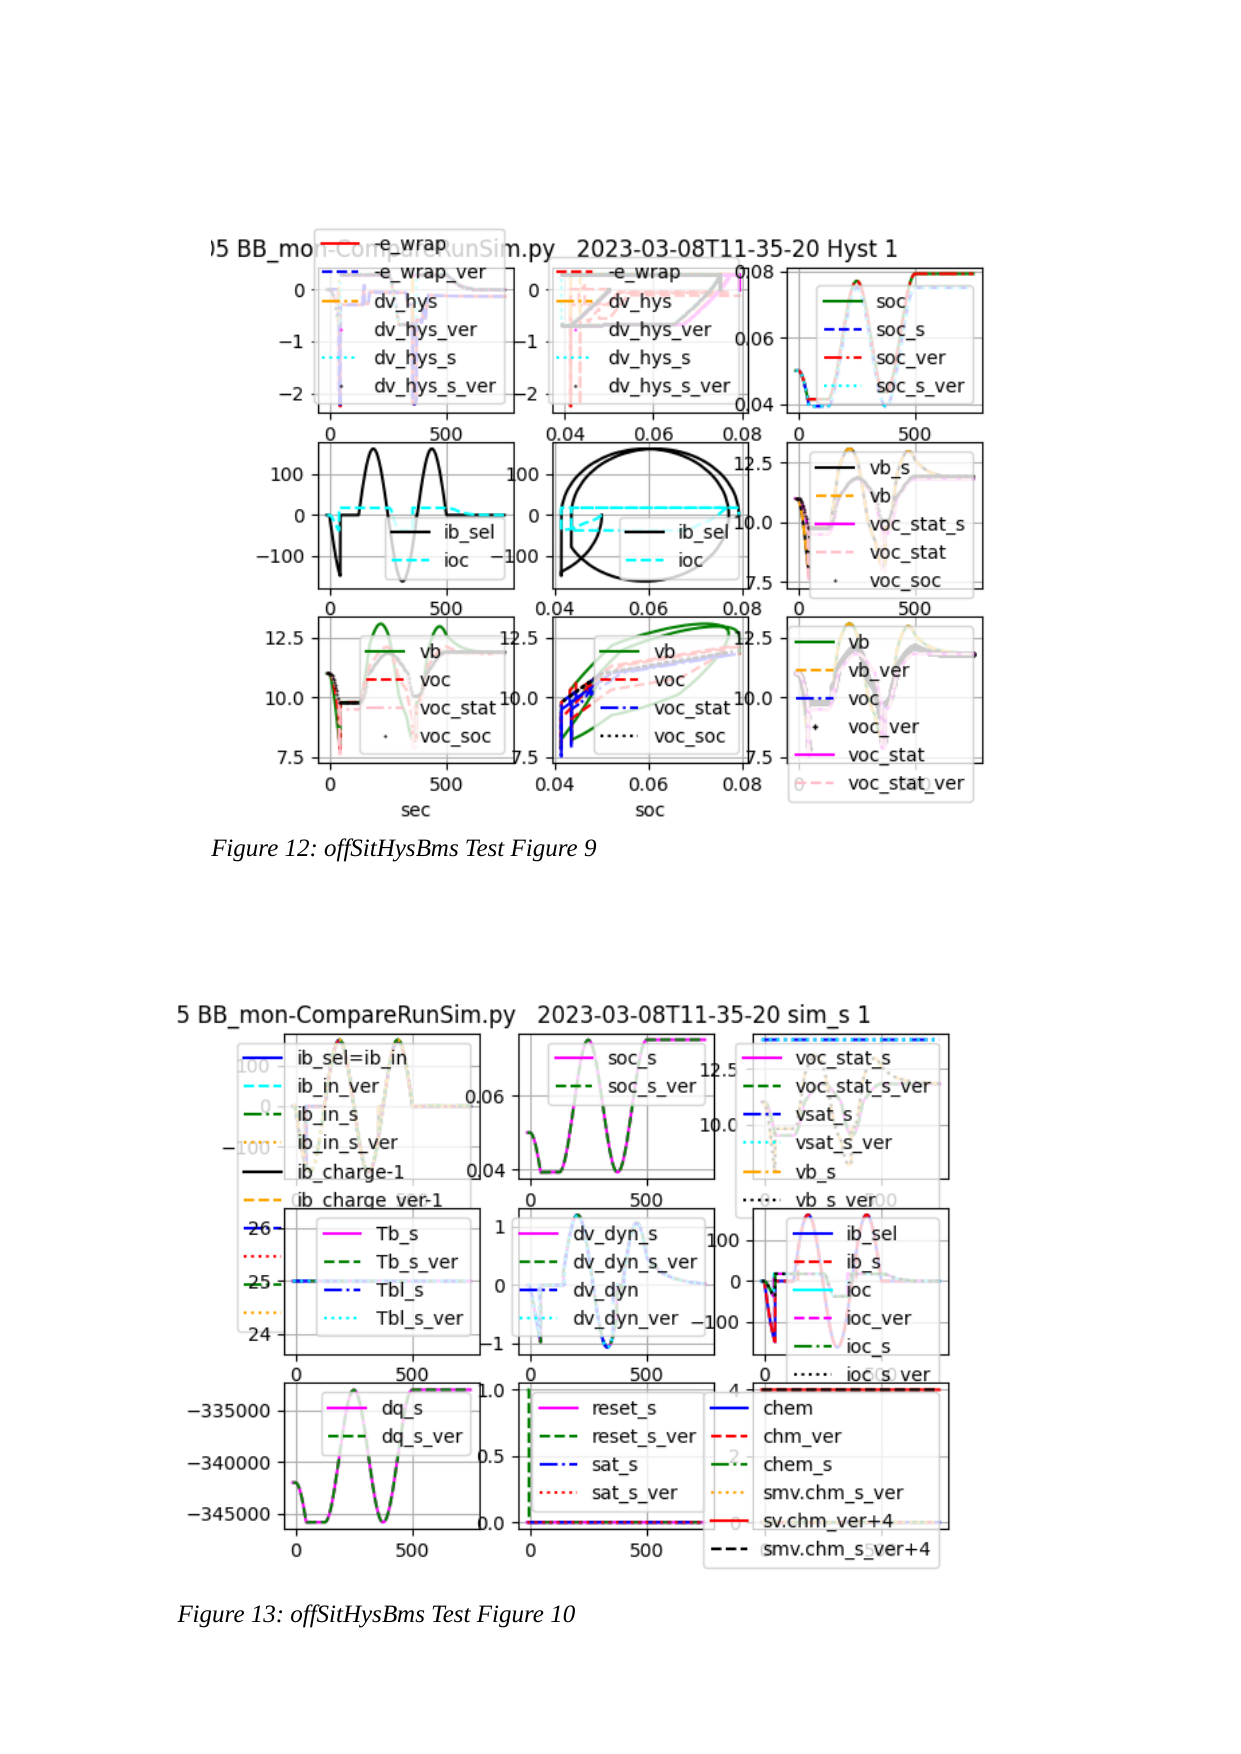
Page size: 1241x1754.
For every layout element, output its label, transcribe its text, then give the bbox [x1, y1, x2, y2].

text Figure 12: offSitHysBms Test Figure 9 [211, 834, 1068, 862]
picture [177, 956, 1034, 1600]
text Figure 13: offSitHysBms Test Figure 10 [177, 1600, 1034, 1628]
picture [211, 191, 1068, 834]
